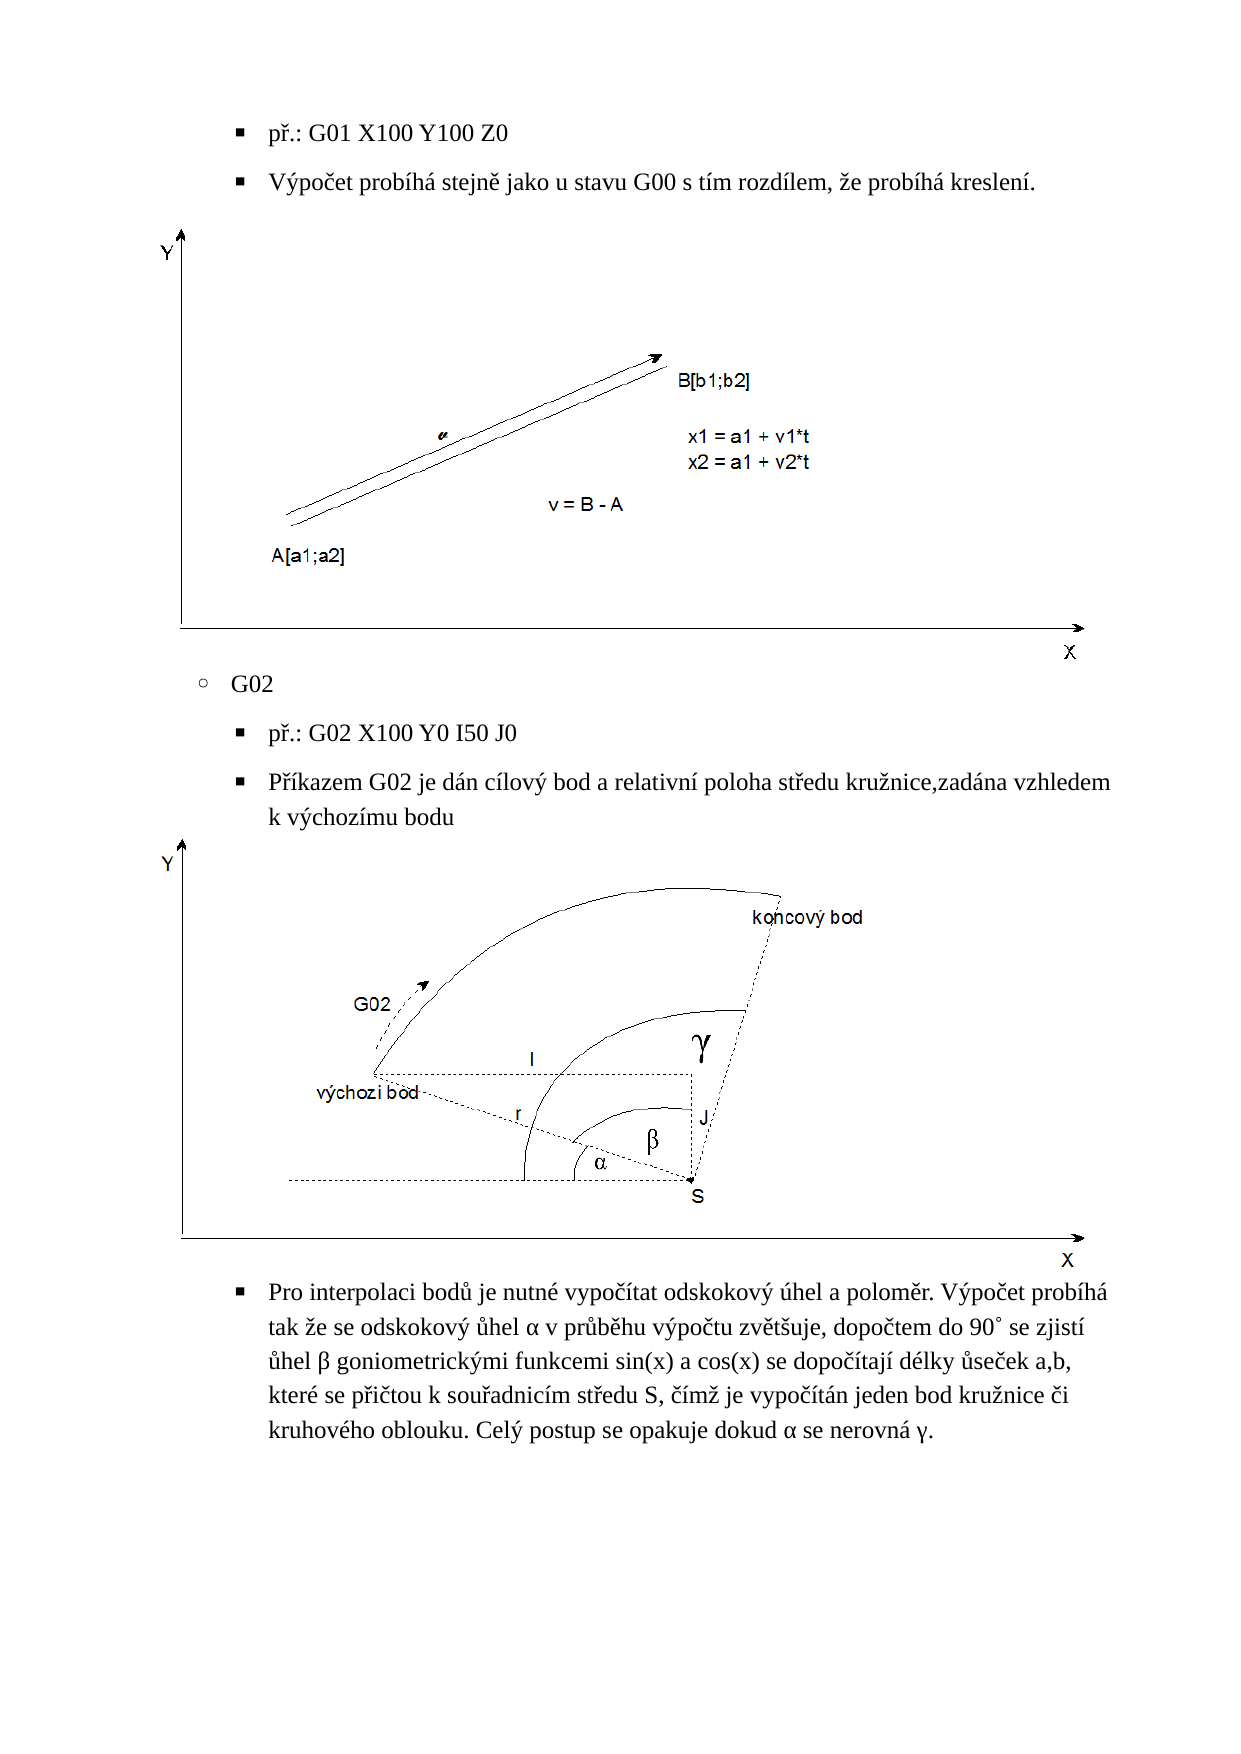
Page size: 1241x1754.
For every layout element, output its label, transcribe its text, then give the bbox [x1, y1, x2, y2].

list G02 [193, 216, 1122, 698]
list Pro interpolaci bodů je nutné vypočítat odskokový úhel a poloměr. Výpočet probíhá tak že se odskokový ůhel α v průběhu výpočtu zvětšuje, dopočtem do 90˚ se zjistí ůhel β goniometrickými funkcemi sin(x) a cos(x) se dopočítají délky ůseček a,b, které se přičtou k souřadnicím středu S, čímž je vypočítán jeden bod kružnice či kruhového oblouku. Celý postup se opakuje dokud α se nerovná γ. [231, 851, 1122, 1444]
list Výpočet probíhá stejně jako u stavu G00 s tím rozdílem, že probíhá kreslení. [231, 167, 1122, 196]
picture [155, 228, 1085, 664]
list Příkazem G02 je dán cílový bod a relativní poloha středu kružnice,zadána vzhledem k výchozímu bodu [231, 767, 1122, 830]
list př.: G01 X100 Y100 Z0 [231, 118, 1122, 147]
picture [155, 838, 1085, 1272]
list př.: G02 X100 Y0 I50 J0 [231, 718, 1122, 747]
